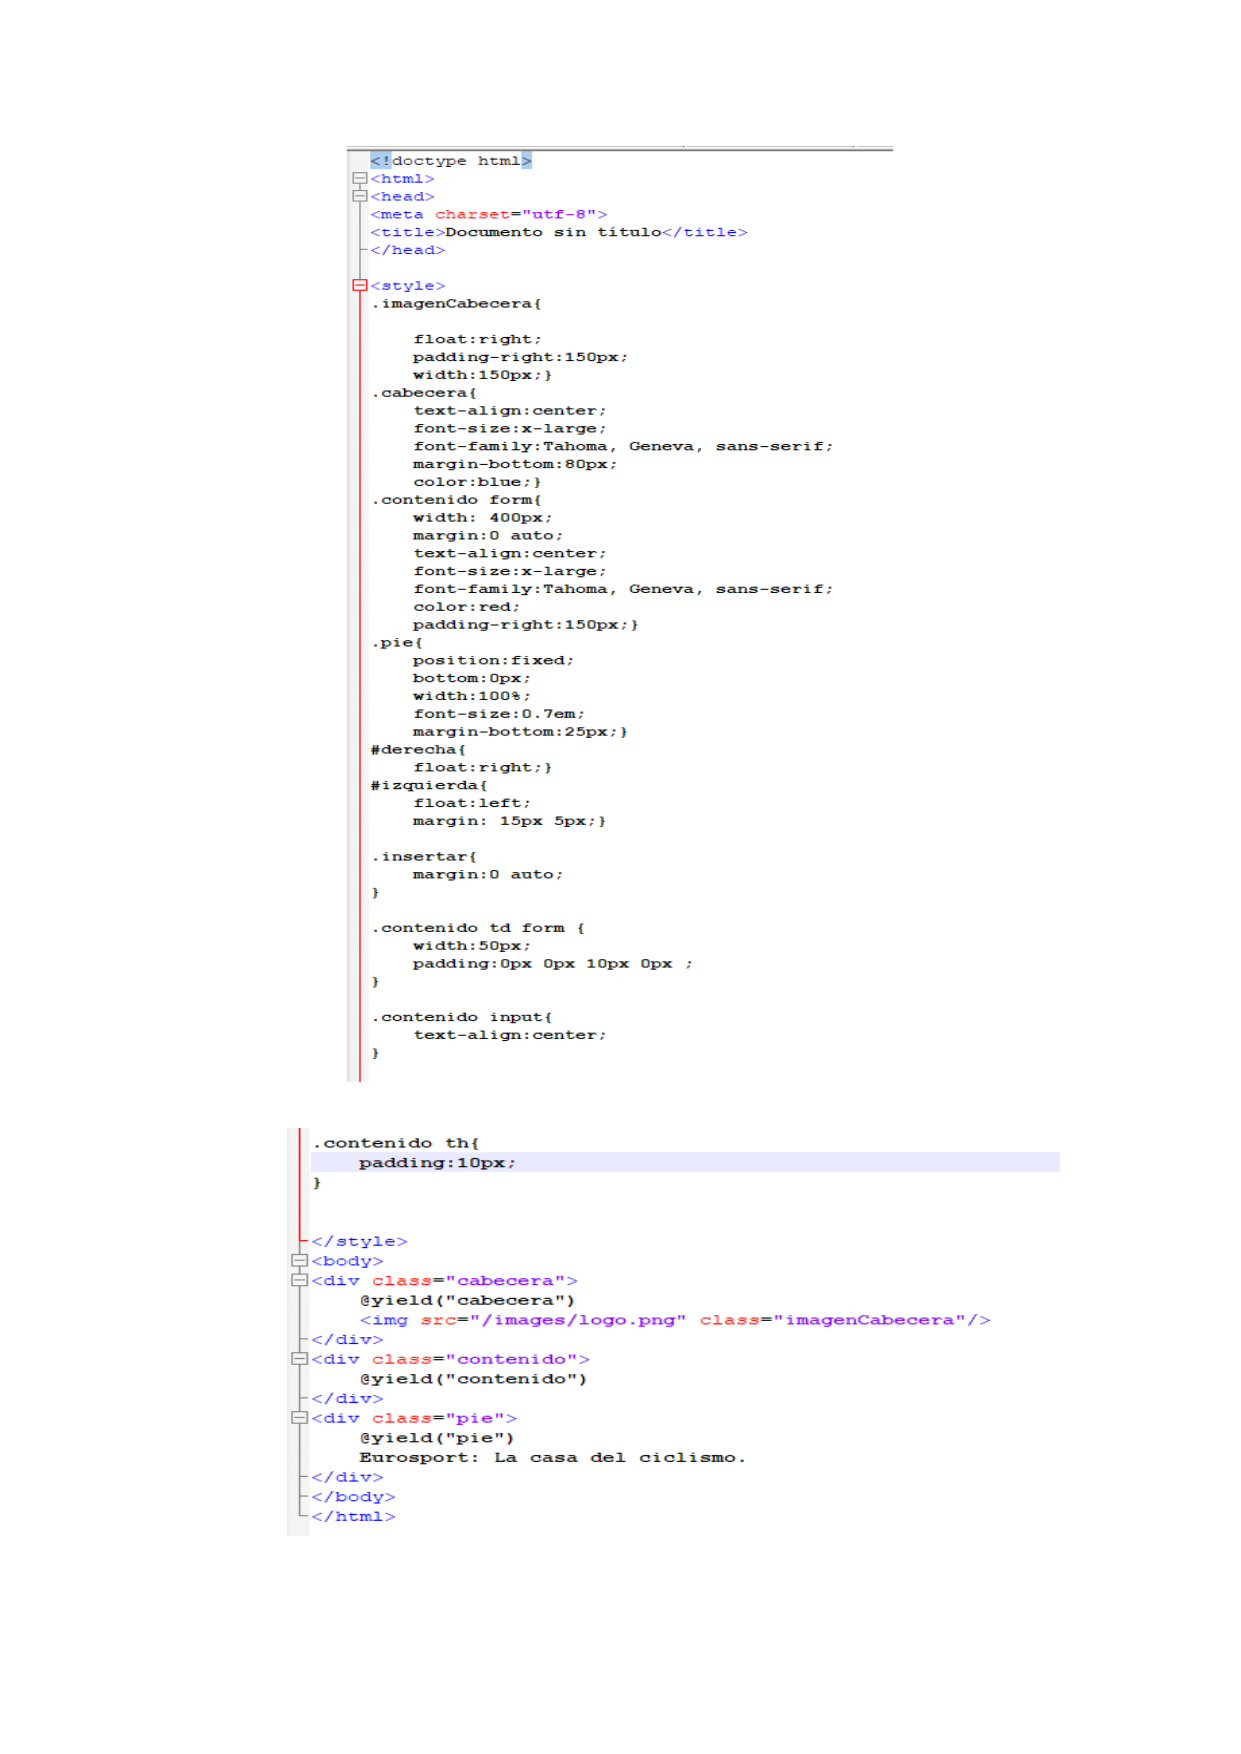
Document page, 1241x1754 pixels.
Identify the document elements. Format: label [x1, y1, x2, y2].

picture [346, 146, 894, 1082]
picture [287, 1128, 1061, 1536]
